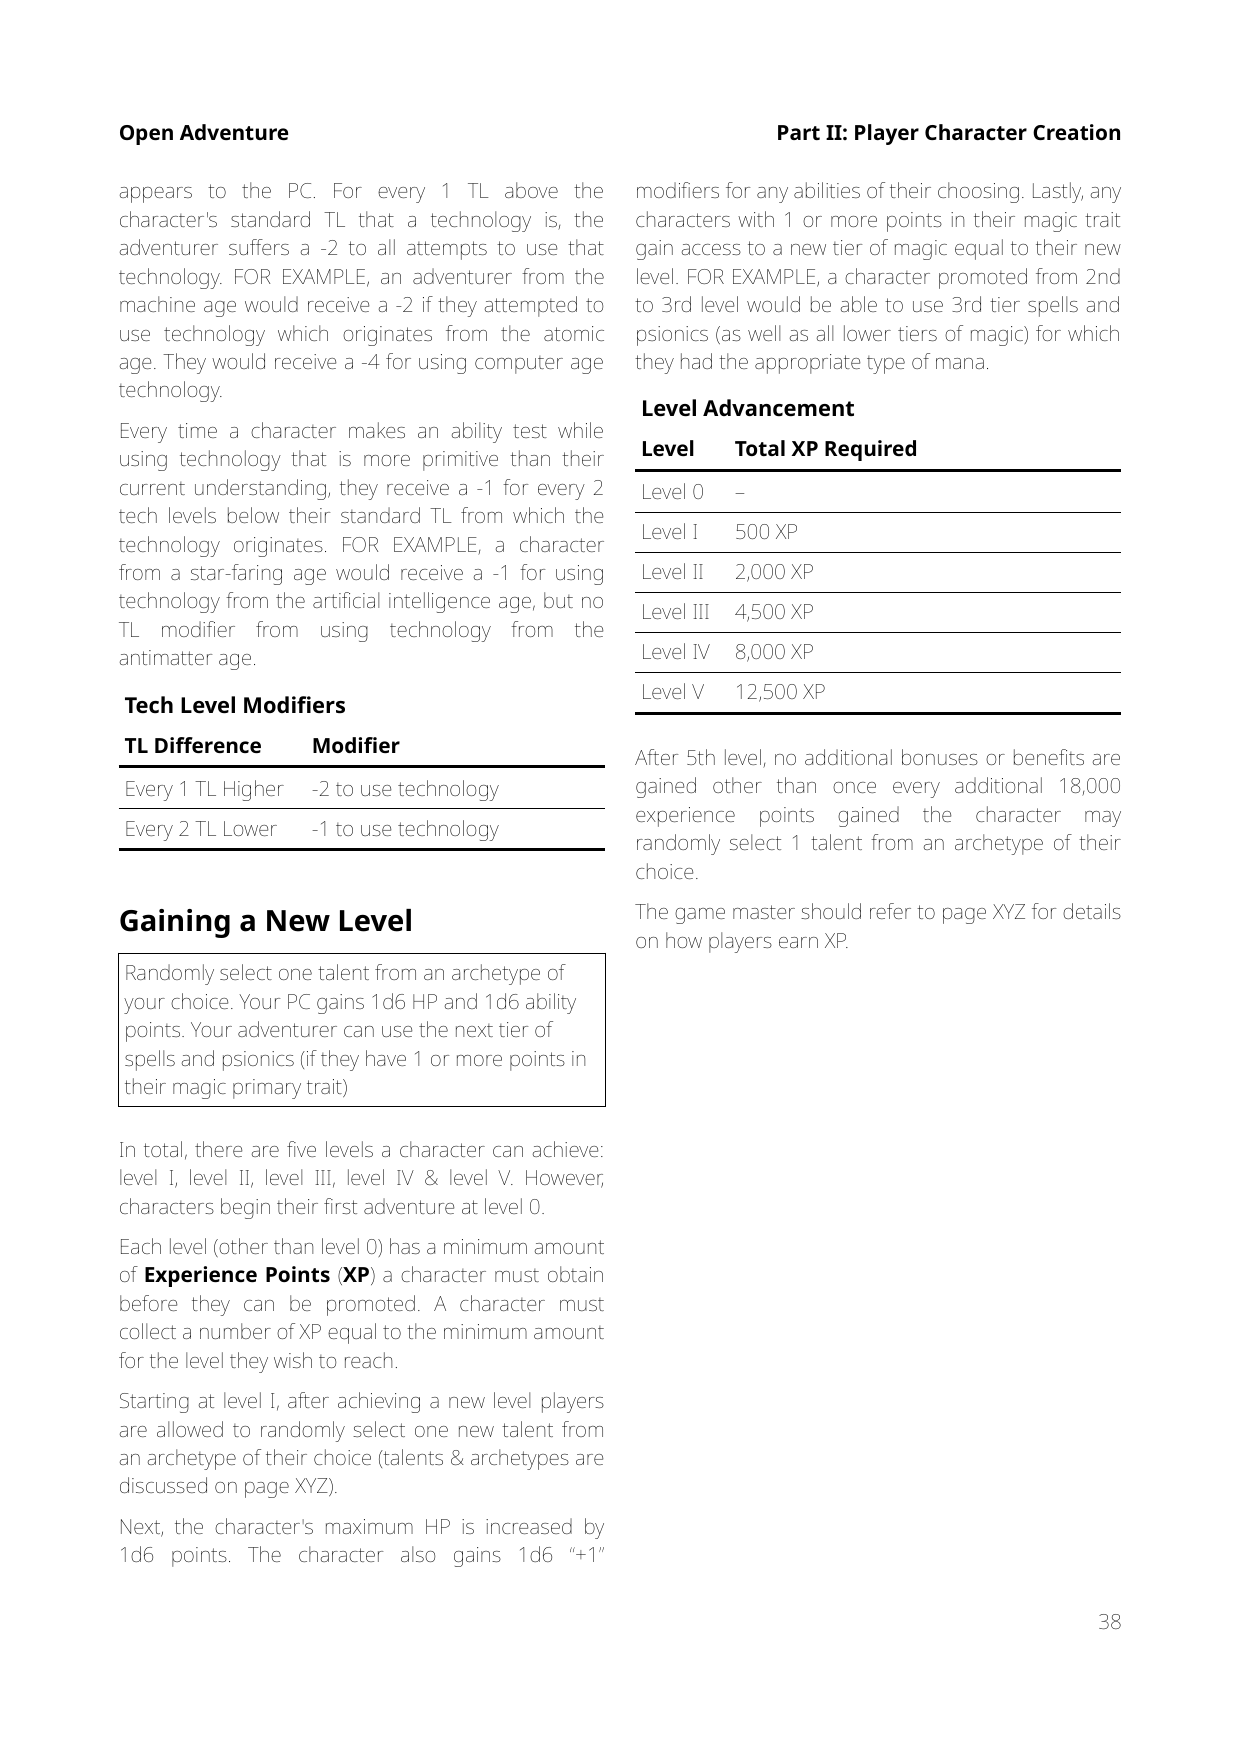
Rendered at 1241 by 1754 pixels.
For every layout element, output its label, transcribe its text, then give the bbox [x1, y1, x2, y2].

table_cell 500 XP [729, 513, 1121, 552]
table_cell Level IV [635, 633, 729, 672]
table_cell -2 to use technology [306, 768, 605, 808]
text Every time a character makes an ability test while using technology that is more primitive than their current understanding, they receive a -1 for every 2 tech levels below their standard TL from which the technology originates. FOR EXAMPLE, a character from a star-faring age would receive a -1 for using technology from the artificial intelligence age, but no TL modifier from using technology from the antimatter age. [118, 416, 605, 672]
text appears to the PC. For every 1 TL above the character's standard TL that a technology is, the adventurer suffers a -2 to all attempts to use that technology. FOR EXAMPLE, an adventurer from the machine age would receive a -2 if they attempted to use technology which originates from the atomic age. They would receive a -4 for using computer age technology. [118, 176, 605, 404]
table_cell – [729, 472, 1121, 512]
table_cell 12,500 XP [729, 673, 1121, 712]
table_header Randomly select one talent from an archetype of your choice. Your PC gains 1d6 HP and 1d6 ability points. Your adventurer can use the next tier of spells and psionics (if they have 1 or more points in their magic primary trait) [119, 954, 605, 1106]
table_cell TL Difference [119, 725, 306, 765]
table_cell 8,000 XP [729, 633, 1121, 672]
text modifiers for any abilities of their choosing. Lastly, any characters with 1 or more points in their magic trait gain access to a new tier of magic equal to their new level. FOR EXAMPLE, a character promoted from 2nd to 3rd level would be able to use 3rd tier spells and psionics (as well as all lower tiers of magic) for which they had the appropriate type of mana. [635, 176, 1122, 376]
text Each level (other than level 0) has a minimum amount of Experience Points (XP) a character must obtain before they can be promoted. A character must collect a number of XP equal to the minimum amount for the level they wish to reach. [118, 1232, 605, 1374]
table_cell -1 to use technology [306, 809, 605, 848]
text After 5th level, no additional bonuses or benefits are gained other than once every additional 18,000 experience points gained the character may randomly select 1 talent from an archetype of their choice. [635, 743, 1122, 885]
table_cell 4,500 XP [729, 593, 1121, 632]
text The game master should refer to page XYZ for details on how players earn XP. [635, 897, 1122, 954]
table_cell Total XP Required [729, 429, 1121, 469]
subtitle Gaining a New Level [118, 900, 605, 940]
table_cell Level V [635, 673, 729, 712]
table_cell Level II [635, 553, 729, 592]
text Next, the character's maximum HP is increased by 1d6 points. The character also gains 1d6 “+1” [118, 1512, 605, 1569]
table_cell Level III [635, 593, 729, 632]
table_header Level Advancement [635, 388, 1121, 429]
table_header Tech Level Modifiers [119, 684, 605, 725]
table_cell 2,000 XP [729, 553, 1121, 592]
table_cell Level I [635, 513, 729, 552]
table_cell Level 0 [635, 472, 729, 512]
table_cell Level [635, 429, 729, 469]
table_cell Modifier [306, 725, 605, 765]
text In total, there are five levels a character can achieve: level I, level II, level III, level IV & level V. However, characters begin their first adventure at level 0. [118, 1107, 605, 1220]
table_cell Every 2 TL Lower [119, 809, 306, 848]
table_cell Every 1 TL Higher [119, 768, 306, 808]
text Starting at level I, after achieving a new level players are allowed to randomly select one new talent from an archetype of their choice (talents & archetypes are discussed on page XYZ). [118, 1386, 605, 1500]
